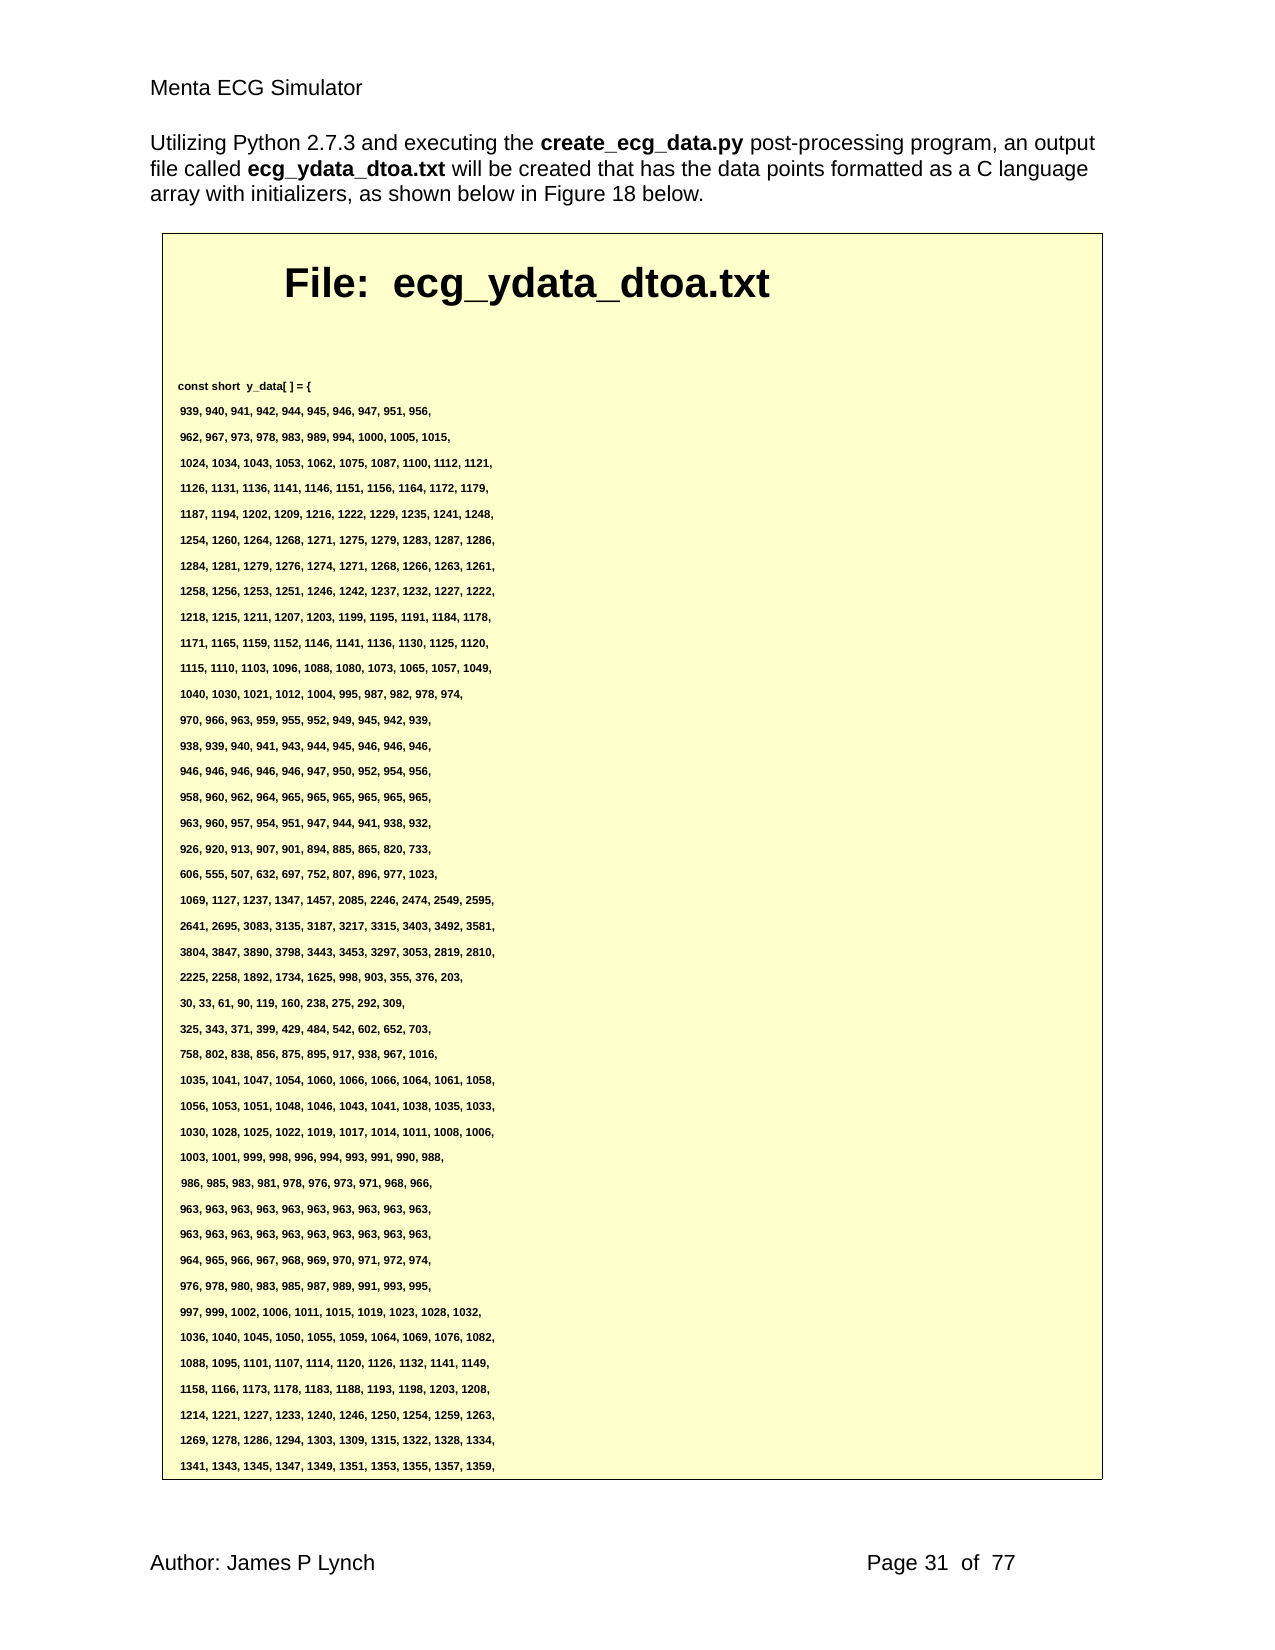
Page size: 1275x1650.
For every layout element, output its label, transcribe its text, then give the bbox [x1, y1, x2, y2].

text 1126, 1131, 1136, 1141, 1146, 1151, 1156, 1164, 1172, 1179, [180, 482, 1084, 495]
text 963, 963, 963, 963, 963, 963, 963, 963, 963, 963, [180, 1202, 1084, 1216]
text 963, 963, 963, 963, 963, 963, 963, 963, 963, 963, [180, 1228, 1084, 1241]
text 938, 939, 940, 941, 943, 944, 945, 946, 946, 946, [180, 739, 1084, 752]
text const short y_data[ ] = { [163, 379, 1084, 392]
text 1258, 1256, 1253, 1251, 1246, 1242, 1237, 1232, 1227, 1222, [180, 585, 1084, 598]
text 986, 985, 983, 981, 978, 976, 973, 971, 968, 966, [163, 1177, 1084, 1190]
text 606, 555, 507, 632, 697, 752, 807, 896, 977, 1023, [180, 868, 1084, 881]
text 963, 960, 957, 954, 951, 947, 944, 941, 938, 932, [180, 816, 1084, 830]
text 958, 960, 962, 964, 965, 965, 965, 965, 965, 965, [180, 791, 1084, 804]
text 1036, 1040, 1045, 1050, 1055, 1059, 1064, 1069, 1076, 1082, [180, 1331, 1084, 1344]
text 1254, 1260, 1264, 1268, 1271, 1275, 1279, 1283, 1287, 1286, [180, 533, 1084, 547]
text 1056, 1053, 1051, 1048, 1046, 1043, 1041, 1038, 1035, 1033, [180, 1099, 1084, 1113]
text 1115, 1110, 1103, 1096, 1088, 1080, 1073, 1065, 1057, 1049, [180, 662, 1084, 675]
text 1218, 1215, 1211, 1207, 1203, 1199, 1195, 1191, 1184, 1178, [180, 611, 1084, 624]
text 962, 967, 973, 978, 983, 989, 994, 1000, 1005, 1015, [180, 431, 1084, 444]
text 2641, 2695, 3083, 3135, 3187, 3217, 3315, 3403, 3492, 3581, [180, 919, 1084, 933]
text 30, 33, 61, 90, 119, 160, 238, 275, 292, 309, [180, 997, 1084, 1010]
text 1030, 1028, 1025, 1022, 1019, 1017, 1014, 1011, 1008, 1006, [180, 1125, 1084, 1138]
text 1003, 1001, 999, 998, 996, 994, 993, 991, 990, 988, [180, 1151, 1084, 1164]
text 970, 966, 963, 959, 955, 952, 949, 945, 942, 939, [180, 713, 1084, 727]
text 997, 999, 1002, 1006, 1011, 1015, 1019, 1023, 1028, 1032, [180, 1305, 1084, 1318]
text 1214, 1221, 1227, 1233, 1240, 1246, 1250, 1254, 1259, 1263, [180, 1408, 1084, 1421]
text 1088, 1095, 1101, 1107, 1114, 1120, 1126, 1132, 1141, 1149, [180, 1357, 1084, 1370]
text 2225, 2258, 1892, 1734, 1625, 998, 903, 355, 376, 203, [180, 971, 1084, 984]
text 1187, 1194, 1202, 1209, 1216, 1222, 1229, 1235, 1241, 1248, [180, 508, 1084, 521]
text 1035, 1041, 1047, 1054, 1060, 1066, 1066, 1064, 1061, 1058, [180, 1074, 1084, 1087]
text 1269, 1278, 1286, 1294, 1303, 1309, 1315, 1322, 1328, 1334, [180, 1434, 1084, 1447]
text 946, 946, 946, 946, 946, 947, 950, 952, 954, 956, [180, 765, 1084, 778]
text 1171, 1165, 1159, 1152, 1146, 1141, 1136, 1130, 1125, 1120, [180, 636, 1084, 649]
text 926, 920, 913, 907, 901, 894, 885, 865, 820, 733, [180, 842, 1084, 855]
text 976, 978, 980, 983, 985, 987, 989, 991, 993, 995, [180, 1279, 1084, 1293]
text Utilizing Python 2.7.3 and executing the create_ecg_data.py post-processing program, an output file called ecg_ydata_dtoa.txt will be created that has the data points formatted as a C language array with initializers, as shown below in Figure 18 below. [150, 130, 1124, 206]
text 1341, 1343, 1345, 1347, 1349, 1351, 1353, 1355, 1357, 1359, [180, 1460, 1084, 1473]
text 758, 802, 838, 856, 875, 895, 917, 938, 967, 1016, [180, 1048, 1084, 1061]
text File: ecg_ydata_dtoa.txt [163, 258, 1084, 306]
text 939, 940, 941, 942, 944, 945, 946, 947, 951, 956, [180, 405, 1084, 418]
text 1284, 1281, 1279, 1276, 1274, 1271, 1268, 1266, 1263, 1261, [180, 559, 1084, 572]
text 1069, 1127, 1237, 1347, 1457, 2085, 2246, 2474, 2549, 2595, [180, 894, 1084, 907]
text 3804, 3847, 3890, 3798, 3443, 3453, 3297, 3053, 2819, 2810, [180, 945, 1084, 958]
text 325, 343, 371, 399, 429, 484, 542, 602, 652, 703, [180, 1022, 1084, 1036]
text 1024, 1034, 1043, 1053, 1062, 1075, 1087, 1100, 1112, 1121, [180, 456, 1084, 469]
text 964, 965, 966, 967, 968, 969, 970, 971, 972, 974, [180, 1254, 1084, 1267]
text 1158, 1166, 1173, 1178, 1183, 1188, 1193, 1198, 1203, 1208, [180, 1382, 1084, 1396]
text 1040, 1030, 1021, 1012, 1004, 995, 987, 982, 978, 974, [180, 688, 1084, 701]
